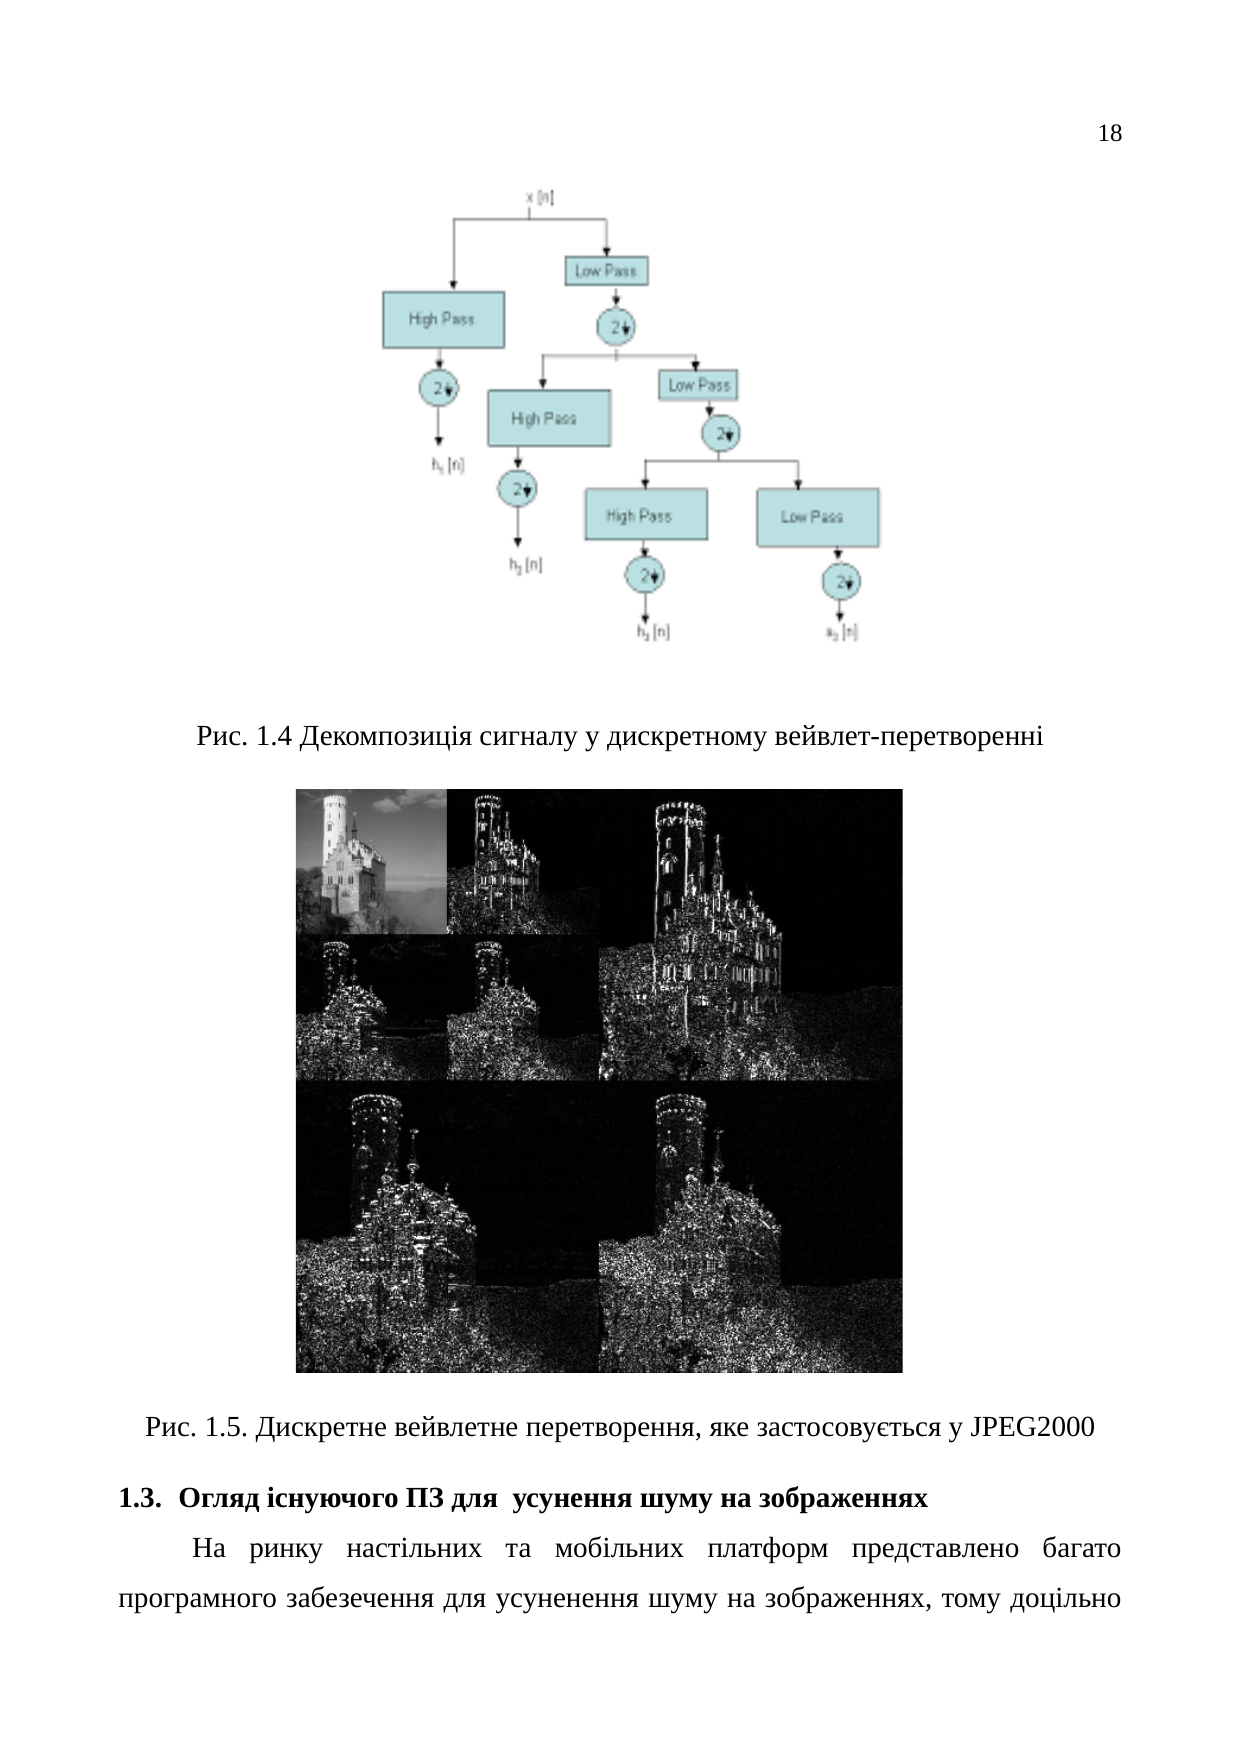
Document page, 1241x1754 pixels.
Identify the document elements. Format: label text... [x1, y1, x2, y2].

subtitle 1.3. Огляд існуючого ПЗ для усунення шуму на зображеннях [118, 1480, 1122, 1513]
text Рис. 1.4 Декомпозиція сигналу у дискретному вейвлет-перетворенні [118, 718, 1122, 751]
picture [295, 789, 903, 1373]
text Рис. 1.5. Дискретне вейвлетне перетворення, яке застосовується у JPEG2000 [118, 1409, 1122, 1442]
text На ринку настільних та мобільних платформ представлено багато програмного забезечення для усуненення шуму на зображеннях, тому доцільно [118, 1530, 1122, 1614]
picture [335, 186, 962, 647]
